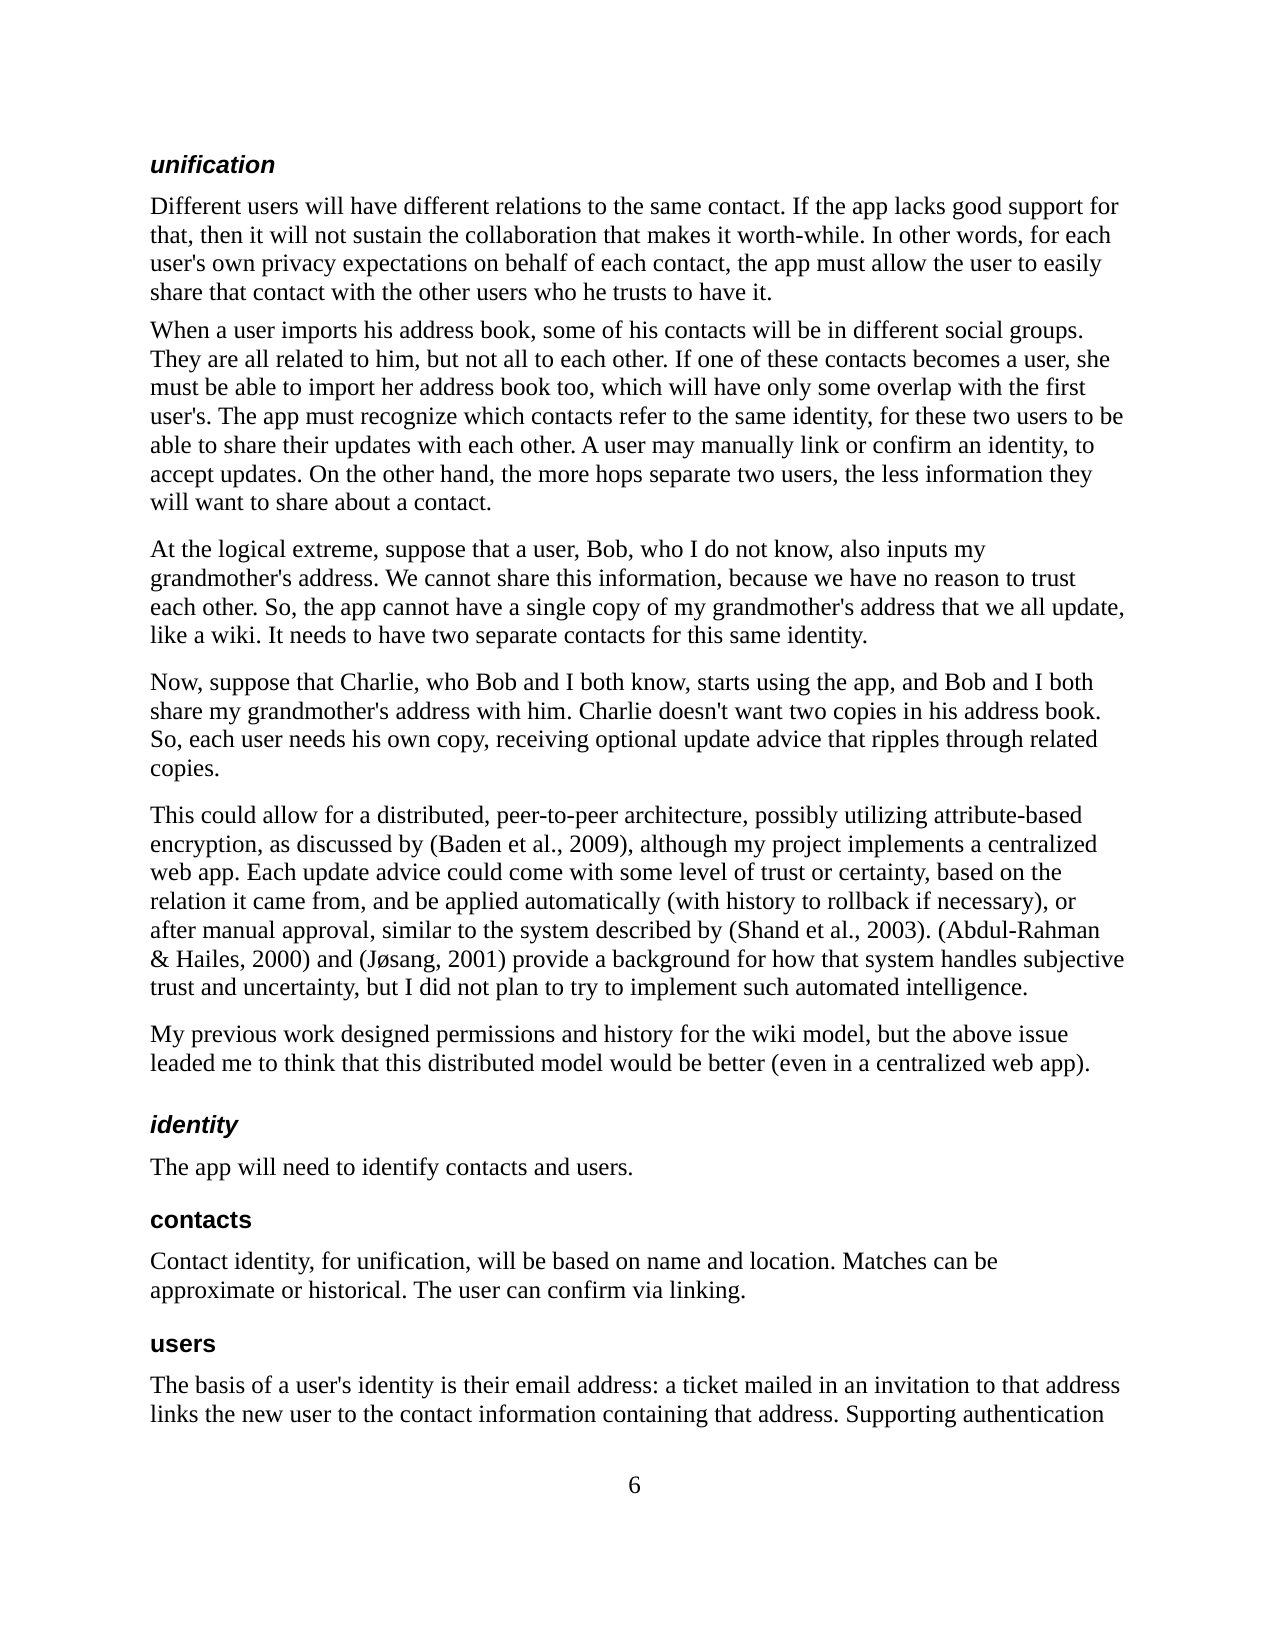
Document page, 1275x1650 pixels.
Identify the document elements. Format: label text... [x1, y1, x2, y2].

subtitle unification [150, 150, 1125, 178]
text When a user imports his address book, some of his contacts will be in different social groups. They are all related to him, but not all to each other. If one of these contacts becomes a user, she must be able to import her address book too, which will have only some overlap with the first user's. The app must recognize which contacts refer to the same identity, for these two users to be able to share their updates with each other. A user may manually link or confirm an identity, to accept updates. On the other hand, the more hops separate two users, the less information they will want to share about a contact. [150, 315, 1125, 516]
text Now, suppose that Charlie, who Bob and I both know, starts using the app, and Bob and I both share my grandmother's address with him. Charlie doesn't want two copies in his address book. So, each user needs his own copy, receiving optional update advice that ripples through related copies. [150, 667, 1125, 782]
subtitle contacts [150, 1205, 1125, 1234]
text The basis of a user's identity is their email address: a ticket mailed in an invitation to that address links the new user to the contact information containing that address. Supporting authentication [150, 1370, 1125, 1427]
text At the logical extreme, suppose that a user, Bob, who I do not know, also inputs my grandmother's address. We cannot share this information, because we have no reason to trust each other. So, the app cannot have a single copy of my grandmother's address that we all update, like a wiki. It needs to have two separate contacts for this same identity. [150, 534, 1125, 649]
text The app will need to identify contacts and users. [150, 1152, 1125, 1180]
subtitle identity [150, 1111, 1125, 1139]
text Contact identity, for unification, will be based on name and location. Matches can be approximate or historical. The user can confirm via linking. [150, 1246, 1125, 1304]
text Different users will have different relations to the same contact. If the app lacks good support for that, then it will not sustain the collaboration that makes it worth-while. In other words, for each user's own privacy expectations on behalf of each contact, the app must allow the user to easily share that contact with the other users who he trusts to have it. [150, 191, 1125, 306]
text My previous work designed permissions and history for the wiki model, but the above issue leaded me to think that this distributed model would be better (even in a centralized web app). [150, 1019, 1125, 1077]
subtitle users [150, 1329, 1125, 1357]
text This could allow for a distributed, peer-to-peer architecture, possibly utilizing attribute-based encryption, as discussed by (Baden et al., 2009), although my project implements a centralized web app. Each update advice could come with some level of trust or certainty, based on the relation it came from, and be applied automatically (with history to rollback if necessary), or after manual approval, similar to the system described by (Shand et al., 2003). (Abdul-Rahman & Hailes, 2000) and (Jøsang, 2001) provide a background for how that system handles subjective trust and uncertainty, but I did not plan to try to implement such automated intelligence. [150, 800, 1125, 1001]
